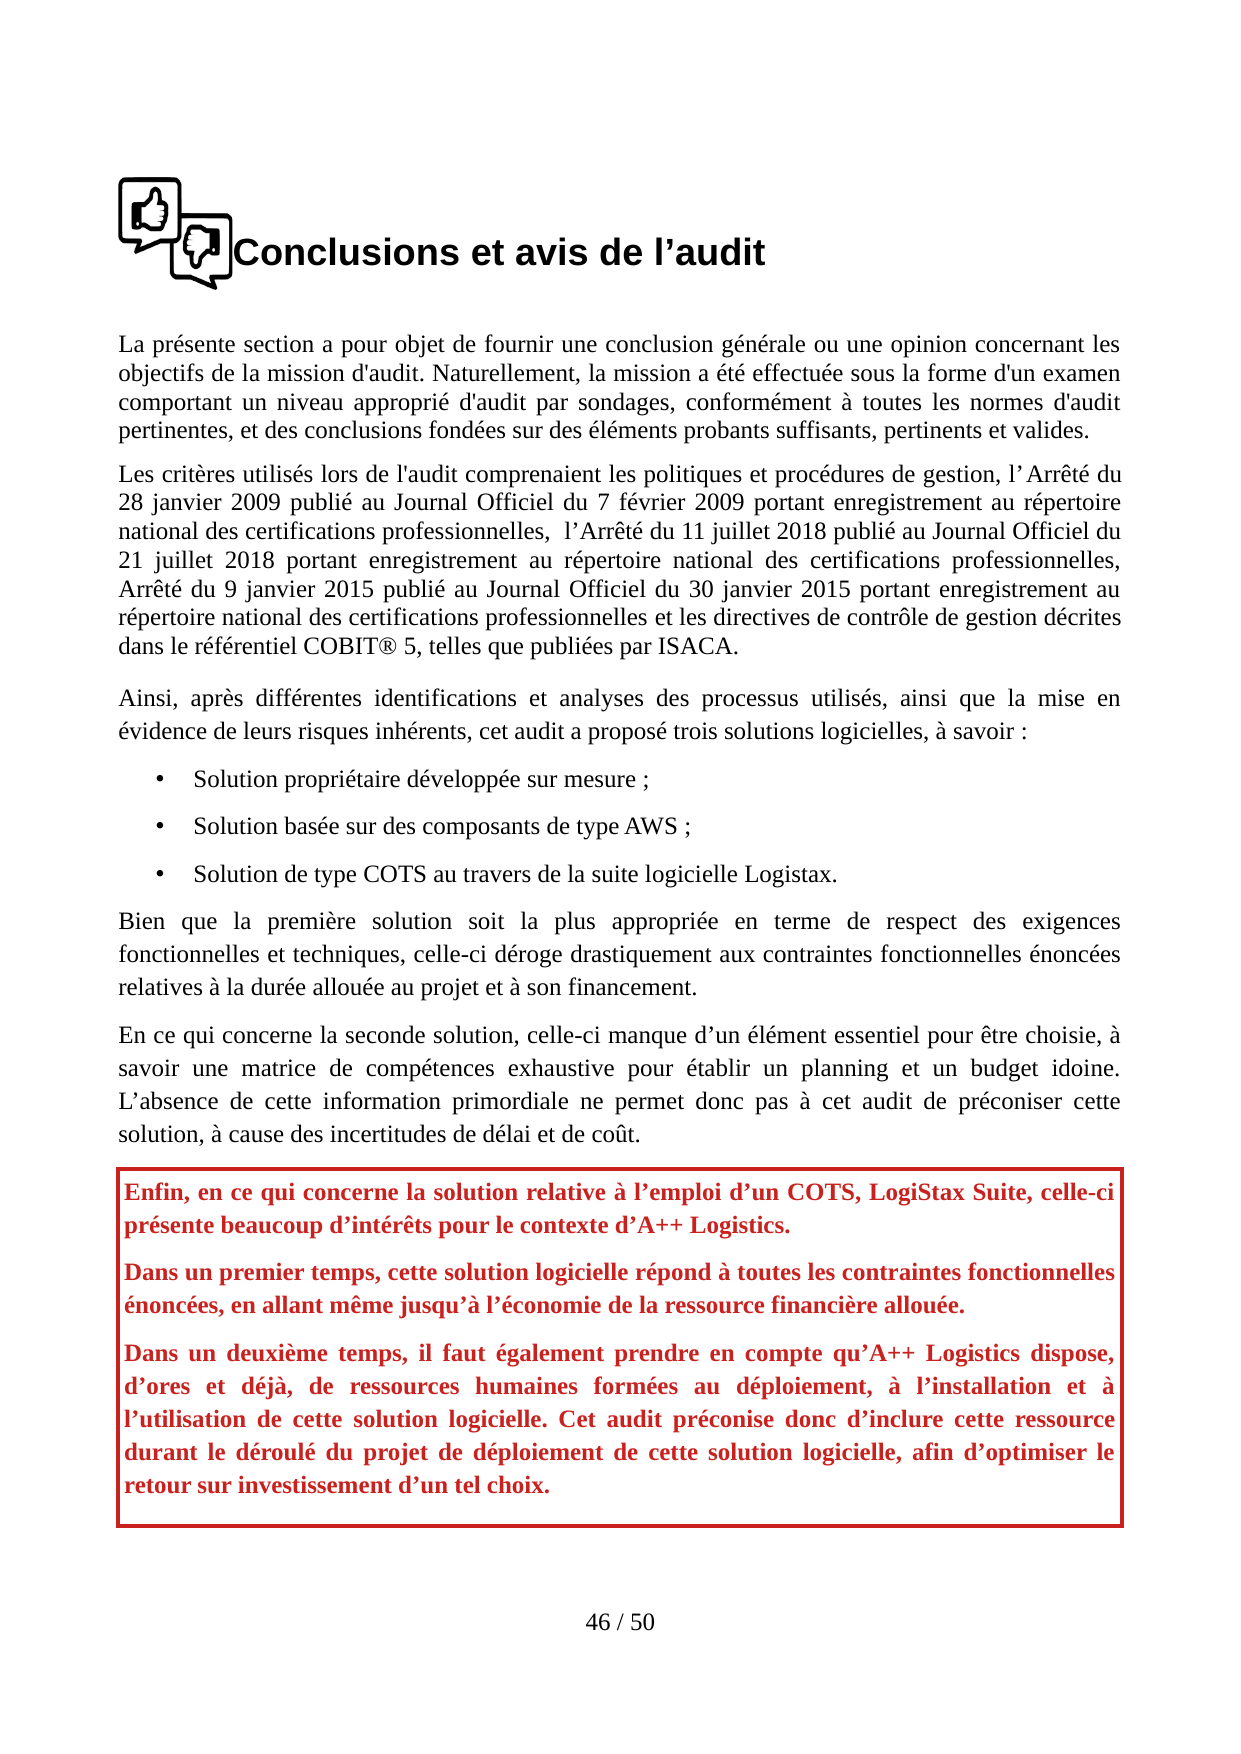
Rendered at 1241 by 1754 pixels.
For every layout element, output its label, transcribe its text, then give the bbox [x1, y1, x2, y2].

text Bien que la première solution soit la plus appropriée en terme de respect des exigences fonctionnelles et techniques, celle-ci déroge drastiquement aux contraintes fonctionnelles énoncées relatives à la durée allouée au projet et à son financement. [118, 906, 1122, 1001]
subtitle Conclusions et avis de l’audit [233, 230, 1122, 274]
picture [118, 177, 233, 290]
text Ainsi, après différentes identifications et analyses des processus utilisés, ainsi que la mise en évidence de leurs risques inhérents, cet audit a proposé trois solutions logicielles, à savoir : [118, 683, 1122, 745]
text La présente section a pour objet de fournir une conclusion générale ou une opinion concernant les objectifs de la mission d'audit. Naturellement, la mission a été effectuée sous la forme d'un examen comportant un niveau approprié d'audit par sondages, conformément à toutes les normes d'audit pertinentes, et des conclusions fondées sur des éléments probants suffisants, pertinents et valides. [118, 329, 1122, 444]
text Les critères utilisés lors de l'audit comprenaient les politiques et procédures de gestion, l’Arrêté du 28 janvier 2009 publié au Journal Officiel du 7 février 2009 portant enregistrement au répertoire national des certifications professionnelles, l’Arrêté du 11 juillet 2018 publié au Journal Officiel du 21 juillet 2018 portant enregistrement au répertoire national des certifications professionnelles, Arrêté du 9 janvier 2015 publié au Journal Officiel du 30 janvier 2015 portant enregistrement au répertoire national des certifications professionnelles et les directives de contrôle de gestion décrites dans le référentiel COBIT® 5, telles que publiées par ISACA. [118, 459, 1122, 660]
list Solution basée sur des composants de type AWS ; [156, 811, 1122, 840]
text En ce qui concerne la seconde solution, celle-ci manque d’un élément essentiel pour être choisie, à savoir une matrice de compétences exhaustive pour établir un planning et un budget idoine. L’absence de cette information primordiale ne permet donc pas à cet audit de préconiser cette solution, à cause des incertitudes de délai et de coût. [118, 1020, 1122, 1148]
table_header Enfin, en ce qui concerne la solution relative à l’emploi d’un COTS, LogiStax Suite, celle-ci présente beaucoup d’intérêts pour le contexte d’A++ Logistics. Dans un premier temps, cette solution logicielle répond à toutes les contraintes fonctionnelles énoncées, en allant même jusqu’à l’économie de la ressource financière allouée. Dans un deuxième temps, il faut également prendre en compte qu’A++ Logistics dispose, d’ores et déjà, de ressources humaines formées au déploiement, à l’installation et à l’utilisation de cette solution logicielle. Cet audit préconise donc d’inclure cette ressource durant le déroulé du projet de déploiement de cette solution logicielle, afin d’optimiser le retour sur investissement d’un tel choix. [120, 1171, 1120, 1523]
list Solution de type COTS au travers de la suite logicielle Logistax. [156, 859, 1122, 888]
list Solution propriétaire développée sur mesure ; [156, 764, 1122, 792]
